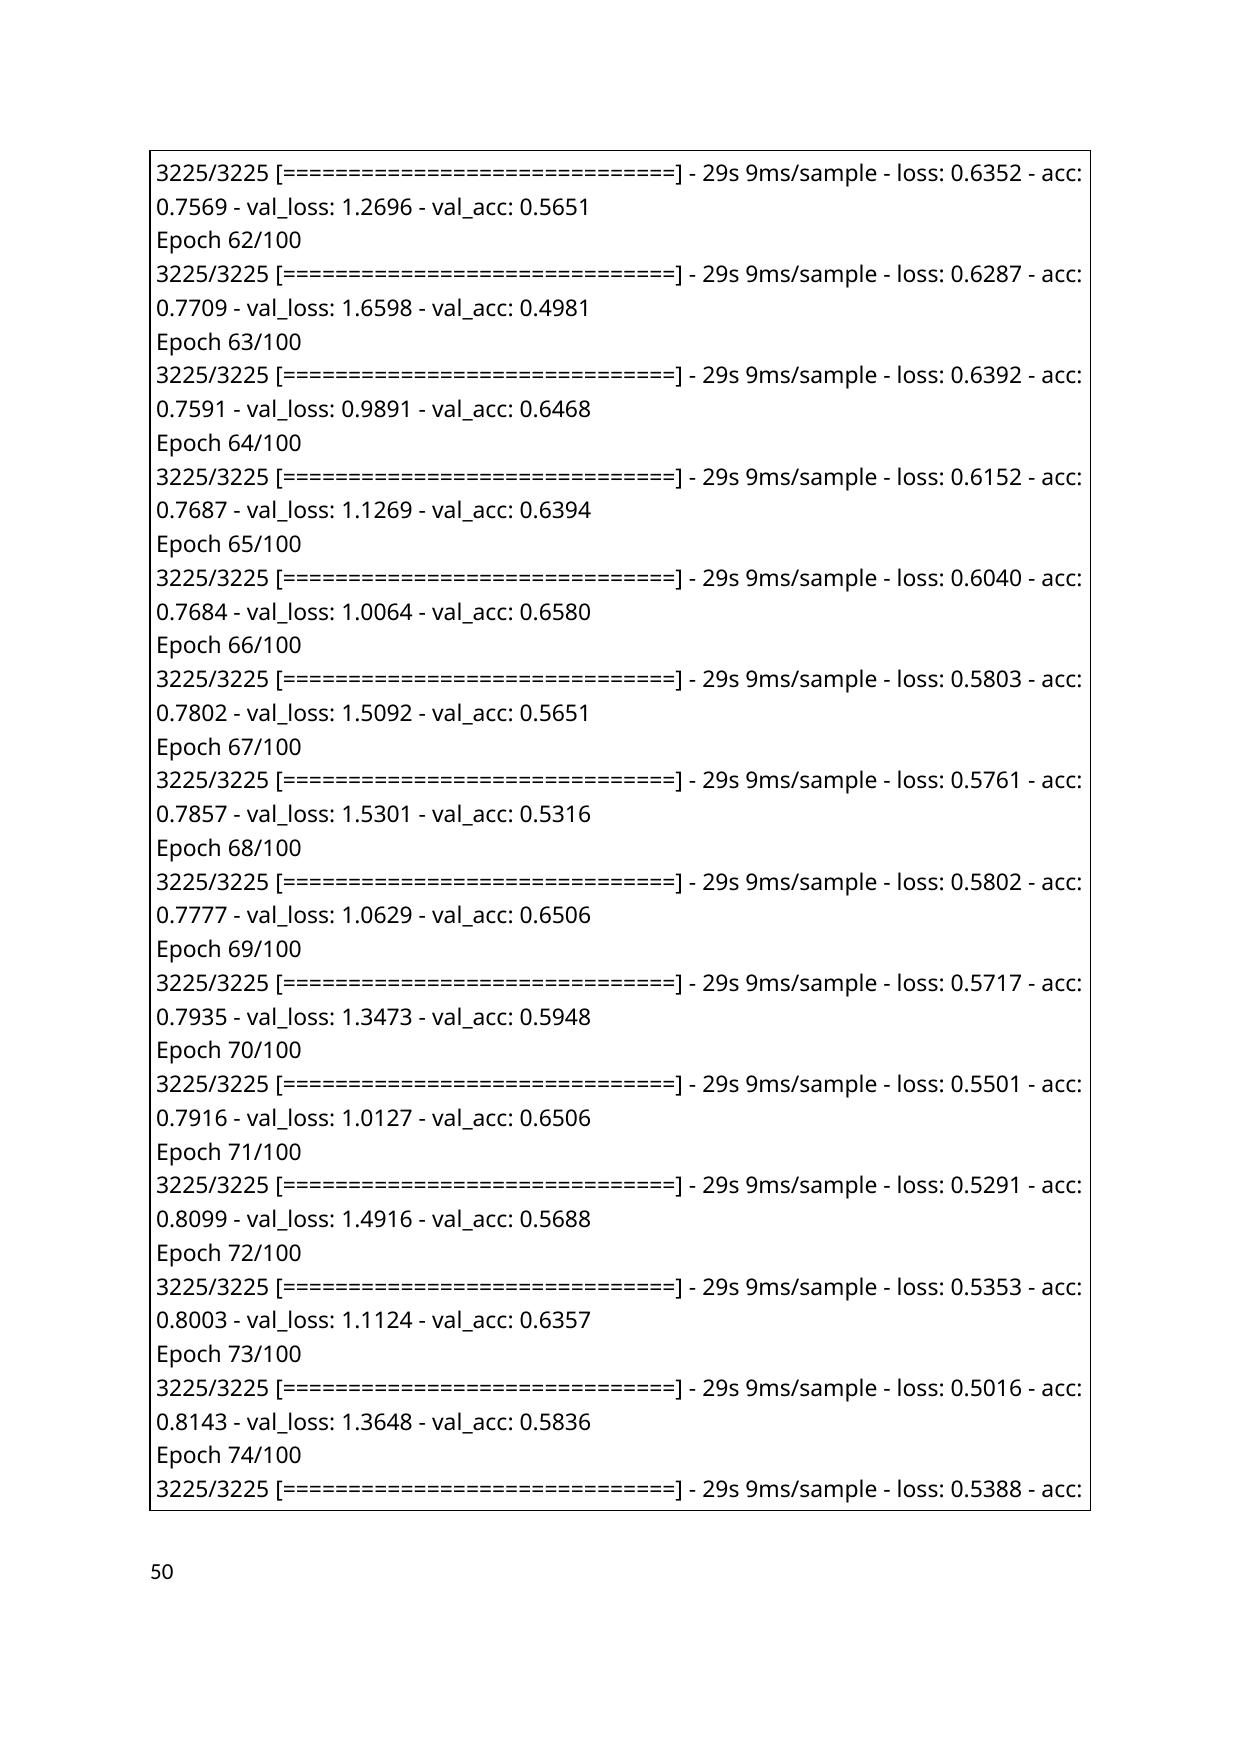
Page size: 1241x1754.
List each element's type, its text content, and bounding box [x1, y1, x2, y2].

table_header 3225/3225 [==============================] - 29s 9ms/sample - loss: 0.6352 - acc: 0.7569 - val_loss: 1.2696 - val_acc: 0.5651 Epoch 62/100 3225/3225 [==============================] - 29s 9ms/sample - loss: 0.6287 - acc: 0.7709 - val_loss: 1.6598 - val_acc: 0.4981 Epoch 63/100 3225/3225 [==============================] - 29s 9ms/sample - loss: 0.6392 - acc: 0.7591 - val_loss: 0.9891 - val_acc: 0.6468 Epoch 64/100 3225/3225 [==============================] - 29s 9ms/sample - loss: 0.6152 - acc: 0.7687 - val_loss: 1.1269 - val_acc: 0.6394 Epoch 65/100 3225/3225 [==============================] - 29s 9ms/sample - loss: 0.6040 - acc: 0.7684 - val_loss: 1.0064 - val_acc: 0.6580 Epoch 66/100 3225/3225 [==============================] - 29s 9ms/sample - loss: 0.5803 - acc: 0.7802 - val_loss: 1.5092 - val_acc: 0.5651 Epoch 67/100 3225/3225 [==============================] - 29s 9ms/sample - loss: 0.5761 - acc: 0.7857 - val_loss: 1.5301 - val_acc: 0.5316 Epoch 68/100 3225/3225 [==============================] - 29s 9ms/sample - loss: 0.5802 - acc: 0.7777 - val_loss: 1.0629 - val_acc: 0.6506 Epoch 69/100 3225/3225 [==============================] - 29s 9ms/sample - loss: 0.5717 - acc: 0.7935 - val_loss: 1.3473 - val_acc: 0.5948 Epoch 70/100 3225/3225 [==============================] - 29s 9ms/sample - loss: 0.5501 - acc: 0.7916 - val_loss: 1.0127 - val_acc: 0.6506 Epoch 71/100 3225/3225 [==============================] - 29s 9ms/sample - loss: 0.5291 - acc: 0.8099 - val_loss: 1.4916 - val_acc: 0.5688 Epoch 72/100 3225/3225 [==============================] - 29s 9ms/sample - loss: 0.5353 - acc: 0.8003 - val_loss: 1.1124 - val_acc: 0.6357 Epoch 73/100 3225/3225 [==============================] - 29s 9ms/sample - loss: 0.5016 - acc: 0.8143 - val_loss: 1.3648 - val_acc: 0.5836 Epoch 74/100 3225/3225 [==============================] - 29s 9ms/sample - loss: 0.5388 - acc: [151, 151, 1090, 1510]
